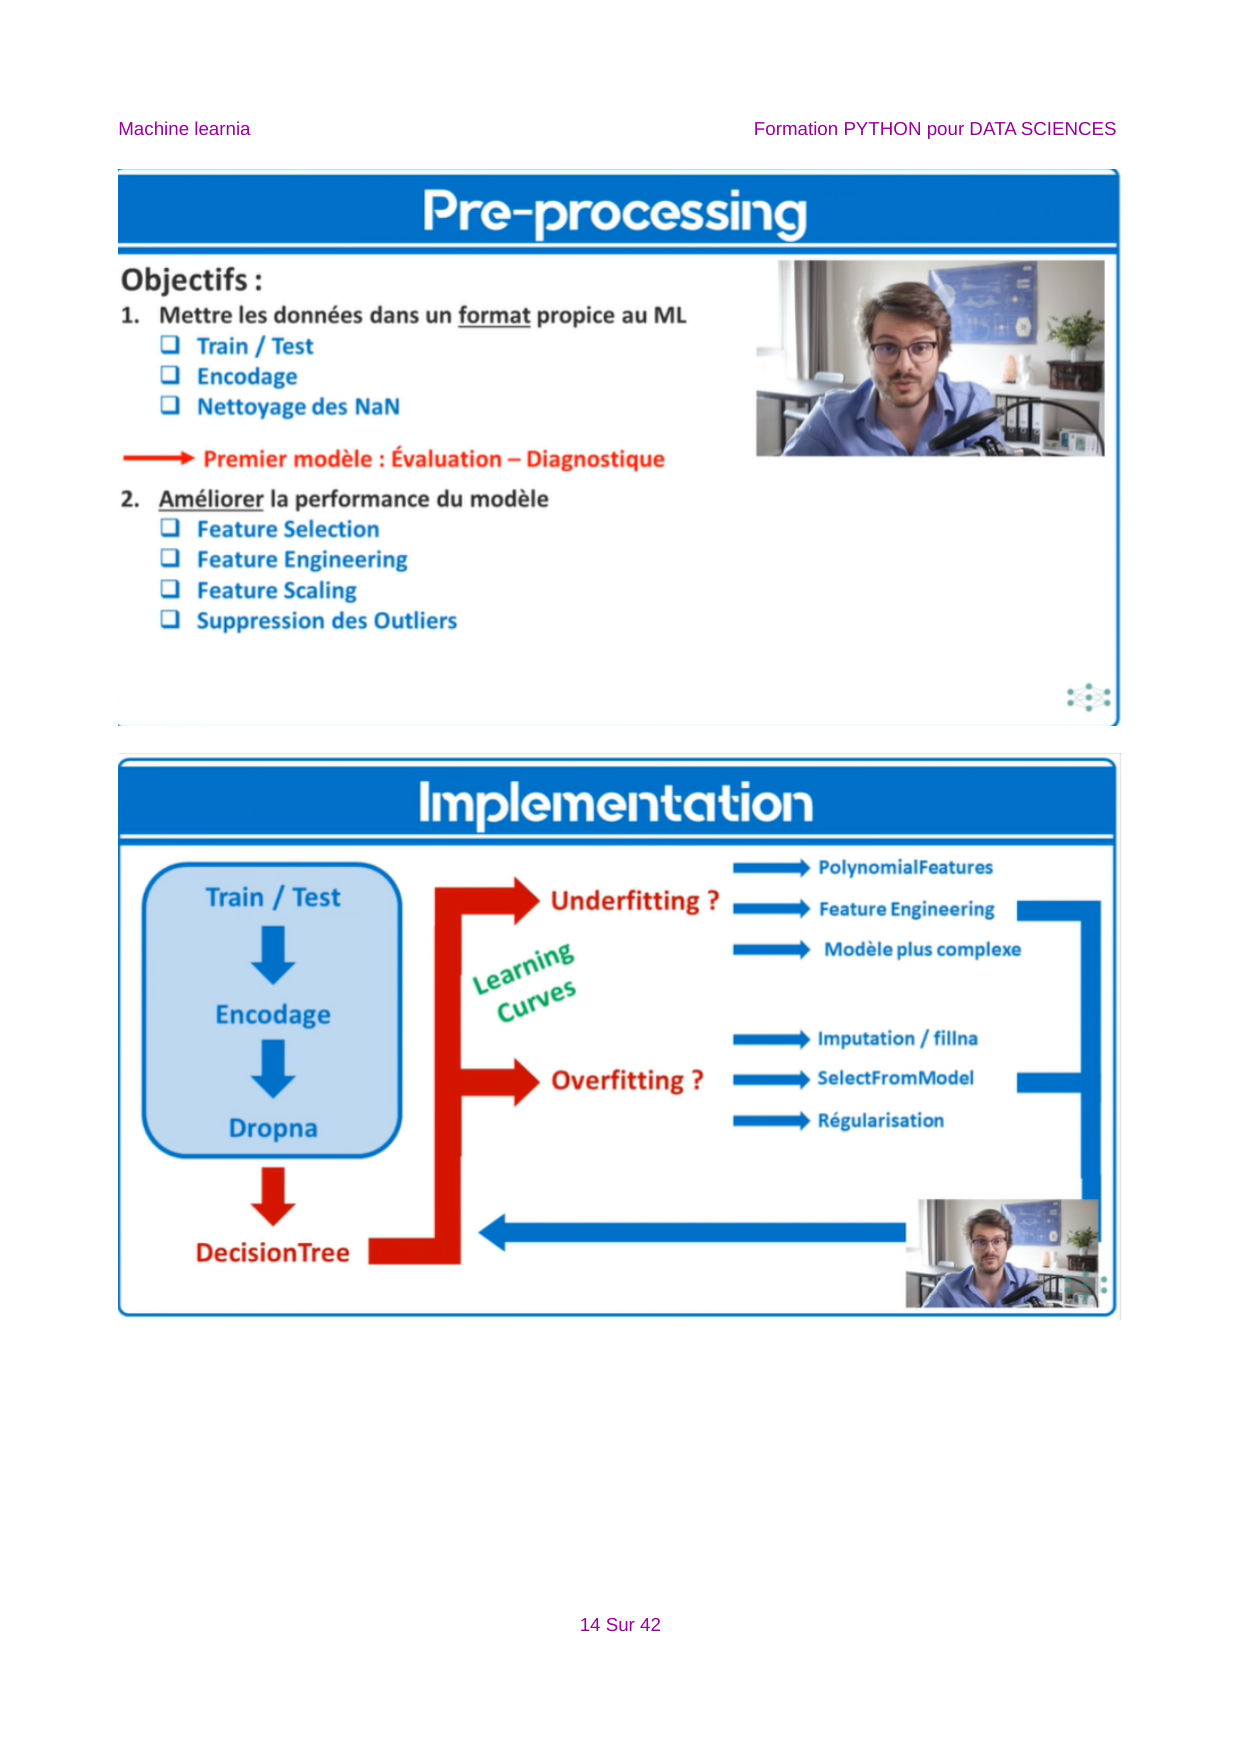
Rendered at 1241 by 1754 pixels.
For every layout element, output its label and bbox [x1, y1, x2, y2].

picture [118, 753, 1122, 1320]
picture [118, 169, 1122, 726]
